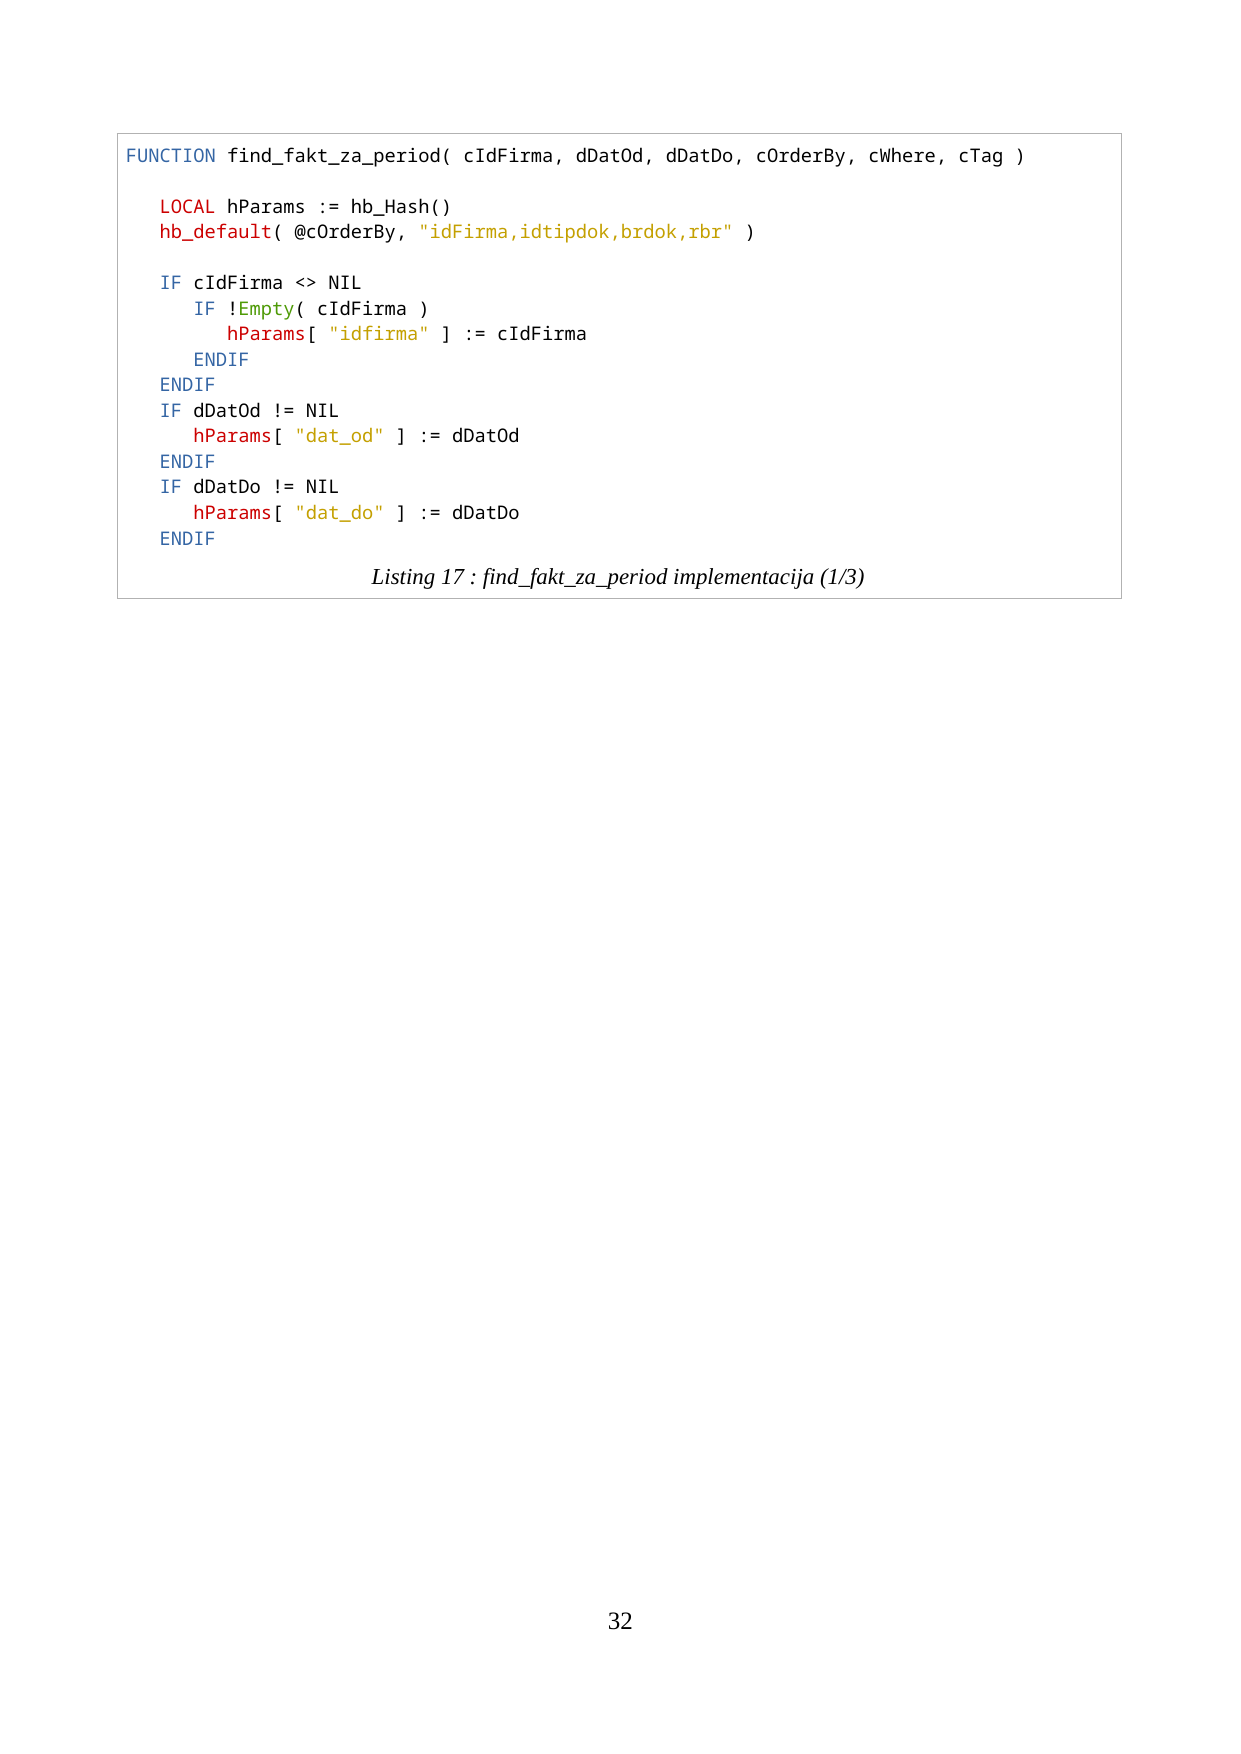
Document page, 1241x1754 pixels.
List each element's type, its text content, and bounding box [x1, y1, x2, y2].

text ENDIF [216, 372, 1113, 397]
text IF dDatDo != NIL [339, 474, 1113, 499]
text IF dDatOd != NIL [339, 397, 1113, 423]
text ENDIF [216, 525, 1113, 550]
text LOCAL hParams := hb_Hash() [452, 193, 1113, 219]
text FUNCTION find_fakt_za_period( cIdFirma, dDatOd, dDatDo, cOrderBy, cWhere, cTag ) [1026, 142, 1113, 168]
text hParams[ "dat_do" ] := dDatDo [519, 499, 1113, 525]
text ENDIF [249, 346, 1113, 372]
list Listing 17 : find_fakt_za_period implementacija (1/3) [126, 563, 1113, 589]
text hParams[ "dat_od" ] := dDatOd [519, 423, 1113, 448]
text IF cIdFirma <> NIL [362, 270, 1113, 295]
text hParams[ "idfirma" ] := cIdFirma [587, 321, 1113, 346]
text hb_default( @cOrderBy, "idFirma,idtipdok,brdok,rbr" ) [756, 219, 1113, 244]
text ENDIF [216, 448, 1113, 474]
text IF !Empty( cIdFirma ) [429, 295, 1113, 321]
